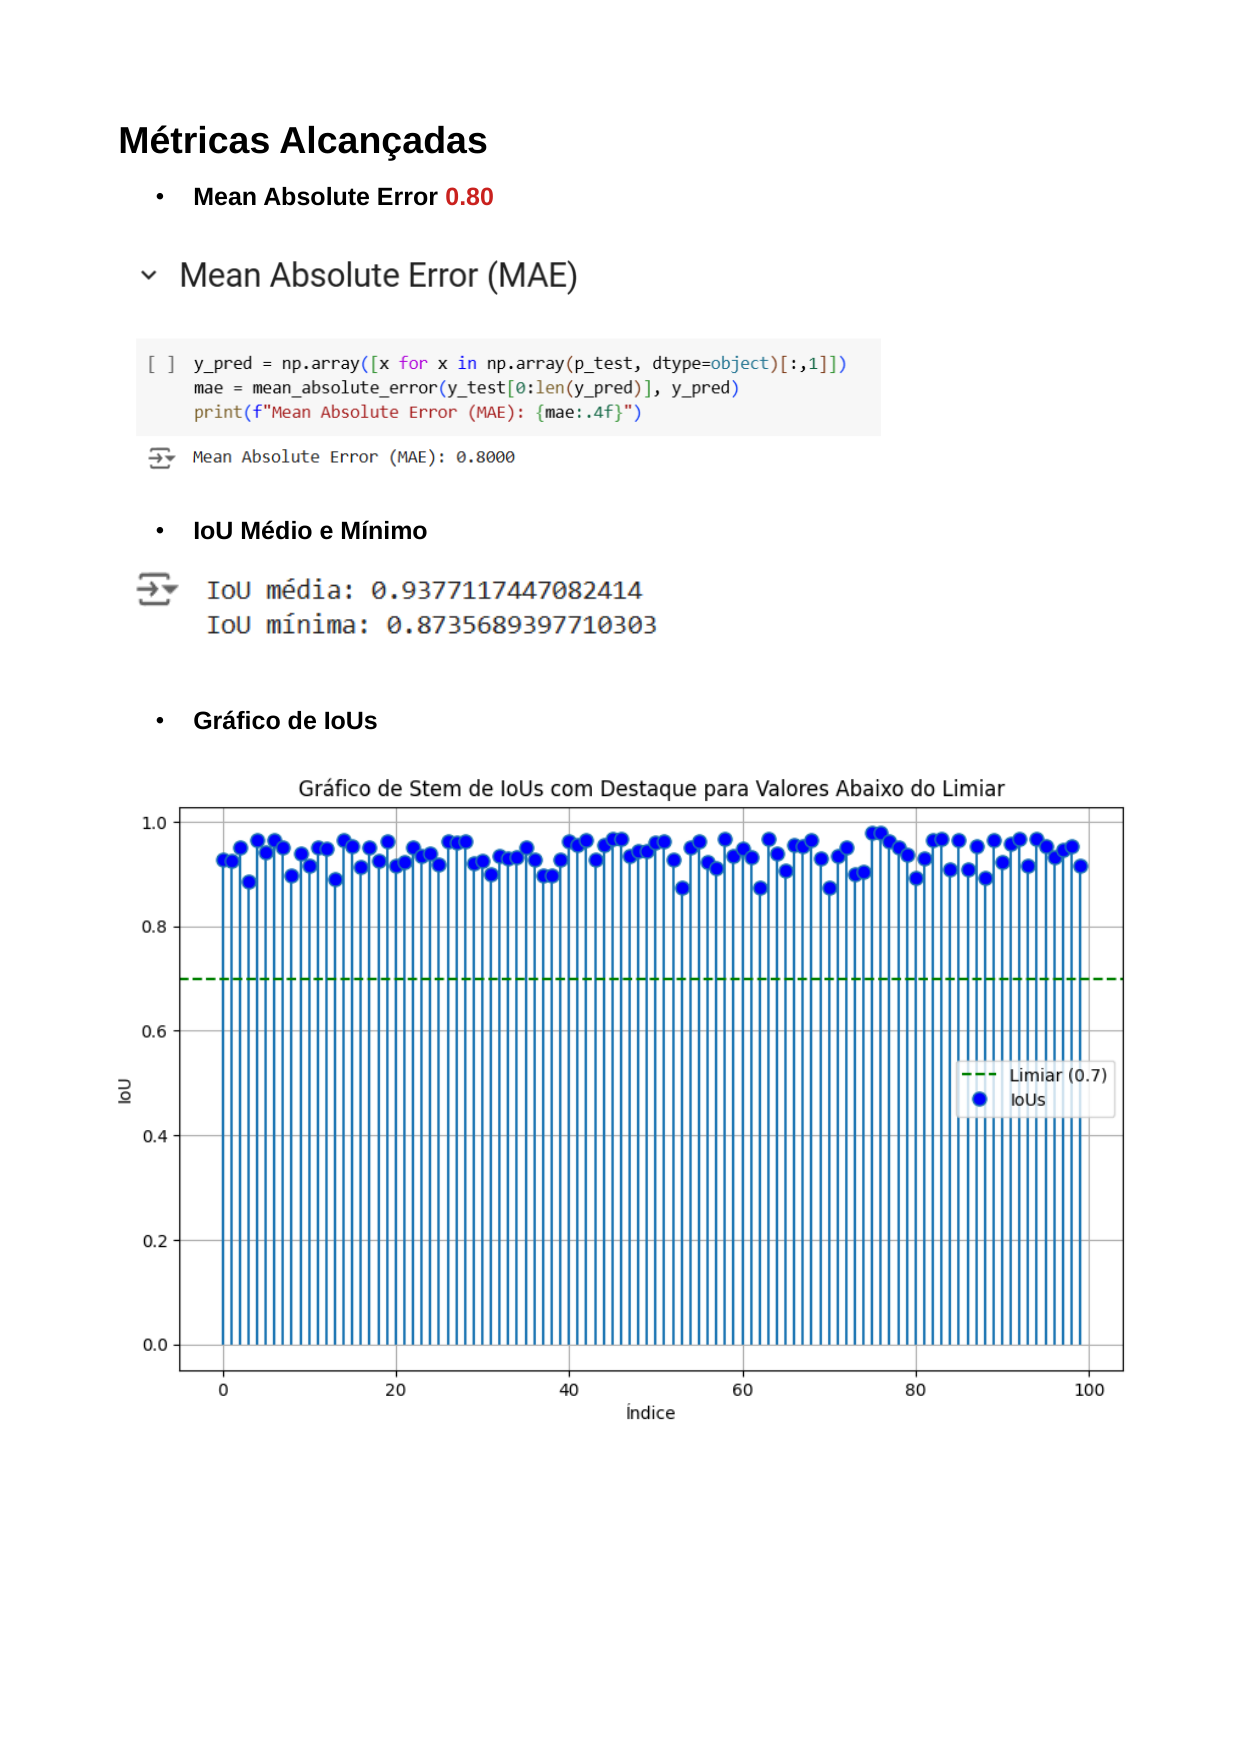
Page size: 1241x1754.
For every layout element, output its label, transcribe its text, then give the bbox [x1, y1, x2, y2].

list Gráfico de IoUs [156, 706, 1122, 735]
picture [118, 241, 881, 494]
picture [118, 563, 703, 642]
picture [105, 767, 1135, 1435]
list Mean Absolute Error 0.80 [156, 182, 1122, 211]
list IoU Médio e Mínimo [156, 516, 1122, 544]
text Métricas Alcançadas [118, 118, 1122, 161]
